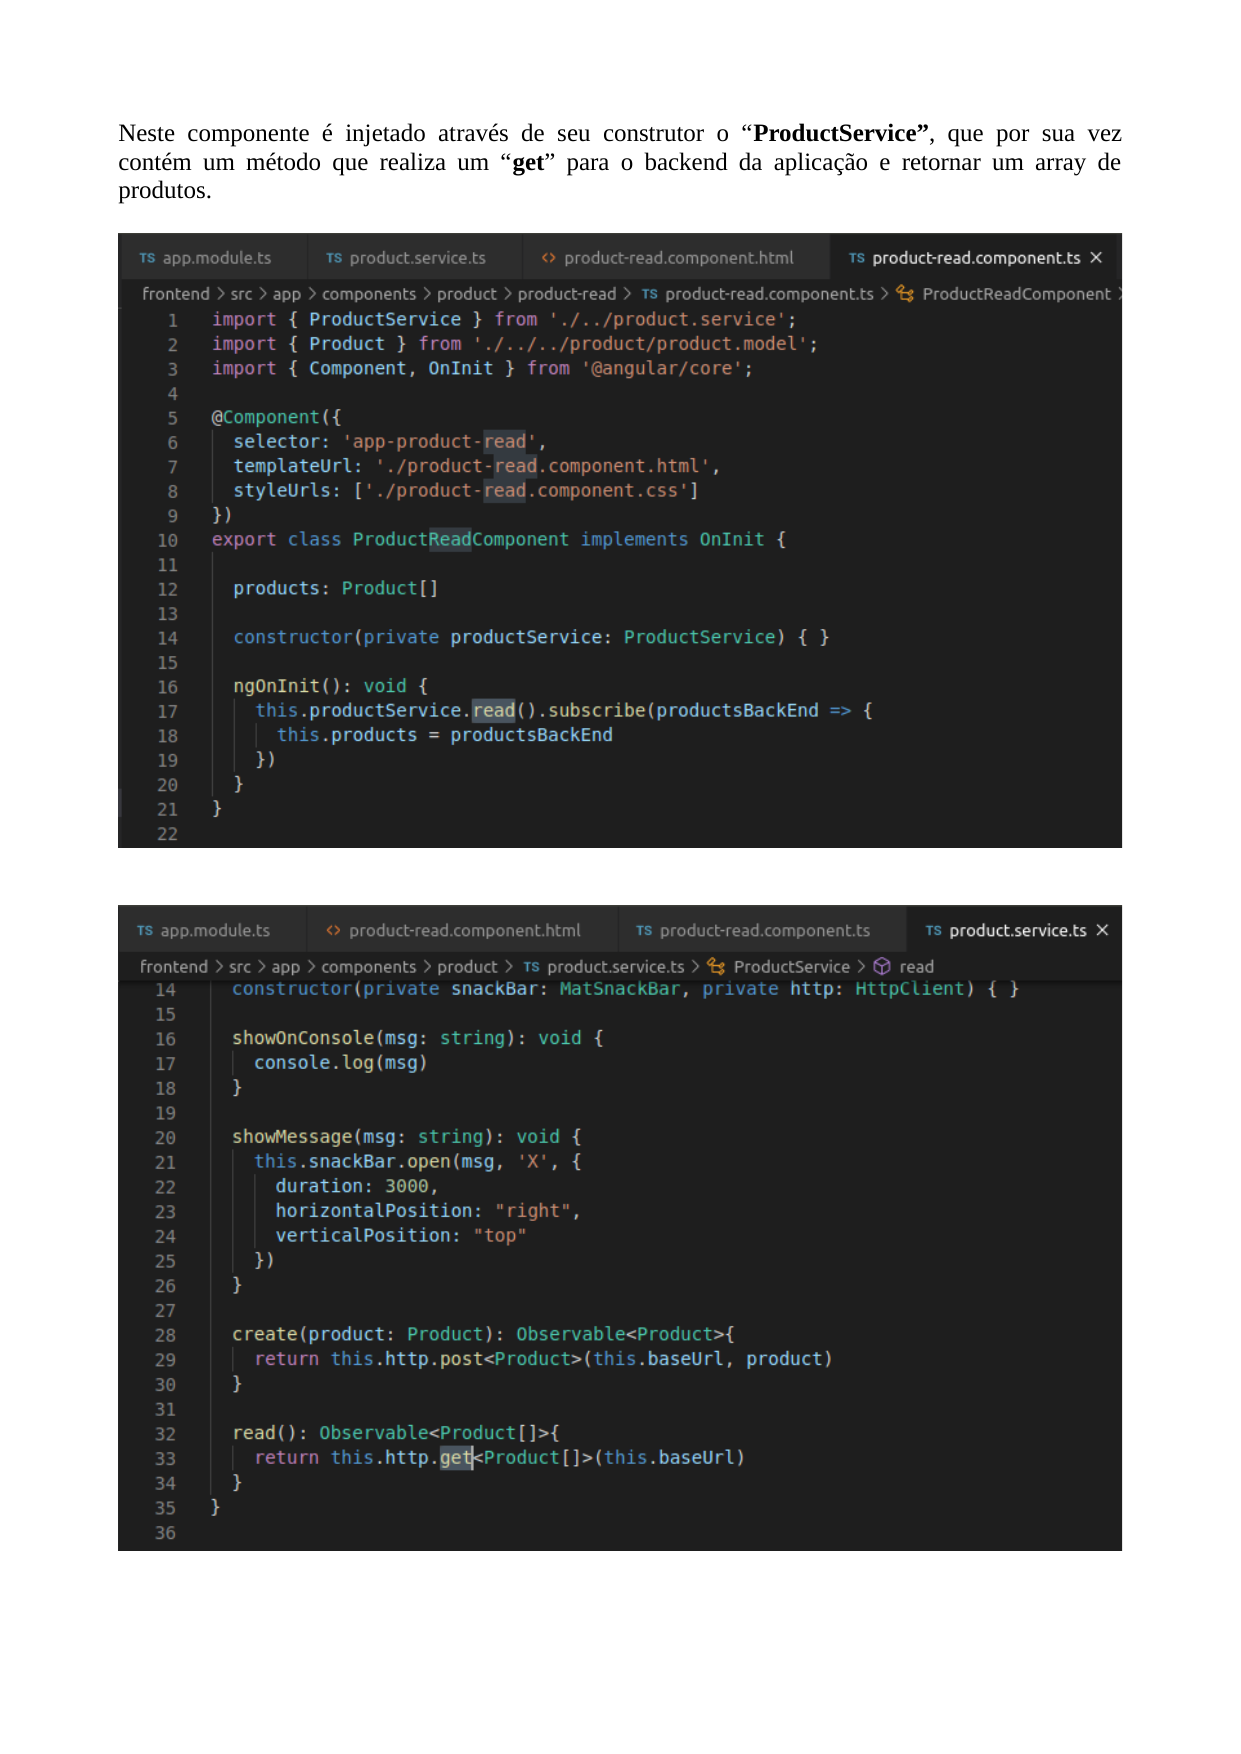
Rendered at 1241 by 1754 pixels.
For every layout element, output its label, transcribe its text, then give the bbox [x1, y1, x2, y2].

picture [118, 905, 1123, 1551]
text Neste componente é injetado através de seu construtor o “ProductService”, que por sua vez contém um método que realiza um “get” para o backend da aplicação e retornar um array de produtos. [118, 118, 1122, 204]
picture [118, 233, 1123, 848]
